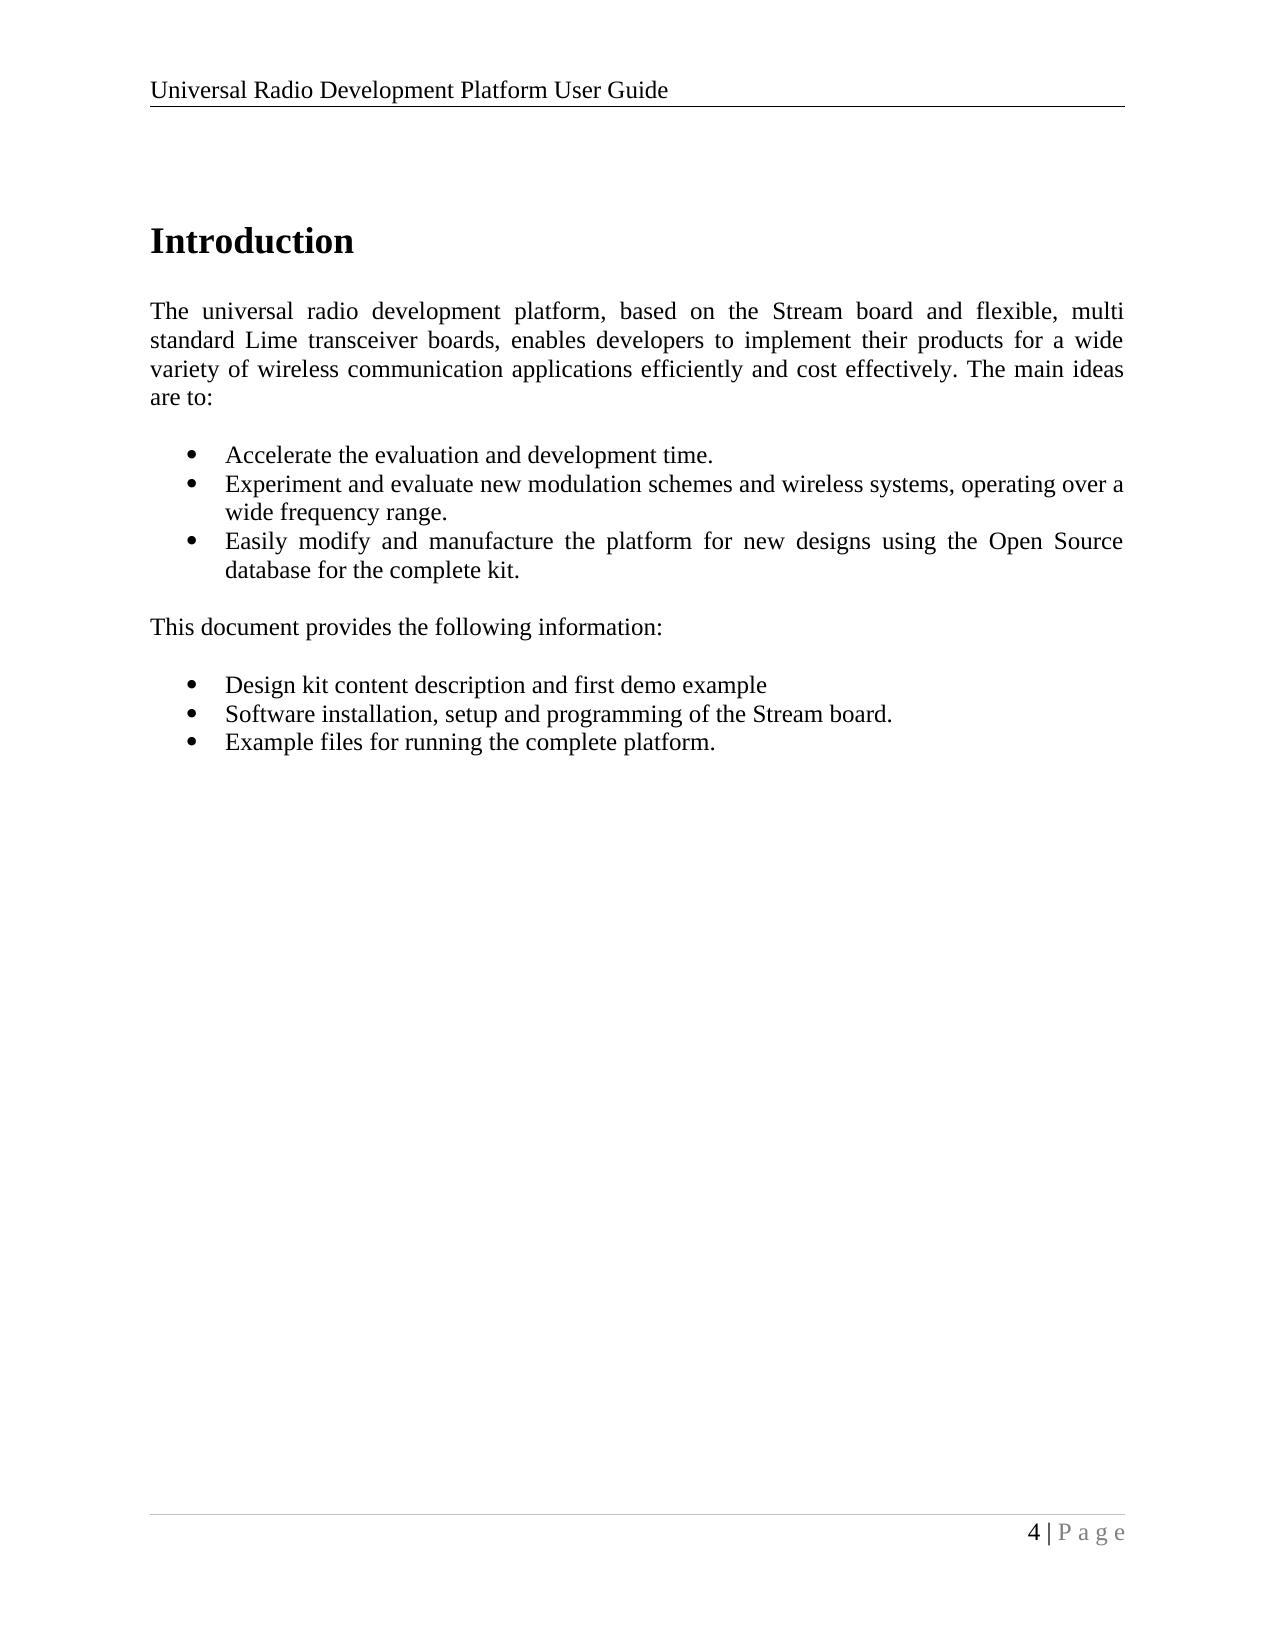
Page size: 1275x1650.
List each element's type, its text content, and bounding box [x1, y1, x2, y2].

list Design kit content description and first demo example [187, 670, 1125, 699]
list Example files for running the complete platform. [187, 727, 1125, 756]
list Experiment and evaluate new modulation schemes and wireless systems, operating over a wide frequency range. [187, 469, 1125, 526]
list Software installation, setup and programming of the Stream board. [187, 699, 1125, 727]
list Easily modify and manufacture the platform for new designs using the Open Source database for the complete kit. [187, 526, 1125, 584]
text This document provides the following information: [150, 612, 1125, 641]
list Accelerate the evaluation and development time. [187, 440, 1125, 469]
subtitle Introduction [150, 218, 1125, 261]
text The universal radio development platform, based on the Stream board and flexible, multi standard Lime transceiver boards, enables developers to implement their products for a wide variety of wireless communication applications efficiently and cost effectively. The main ideas are to: [150, 296, 1125, 411]
